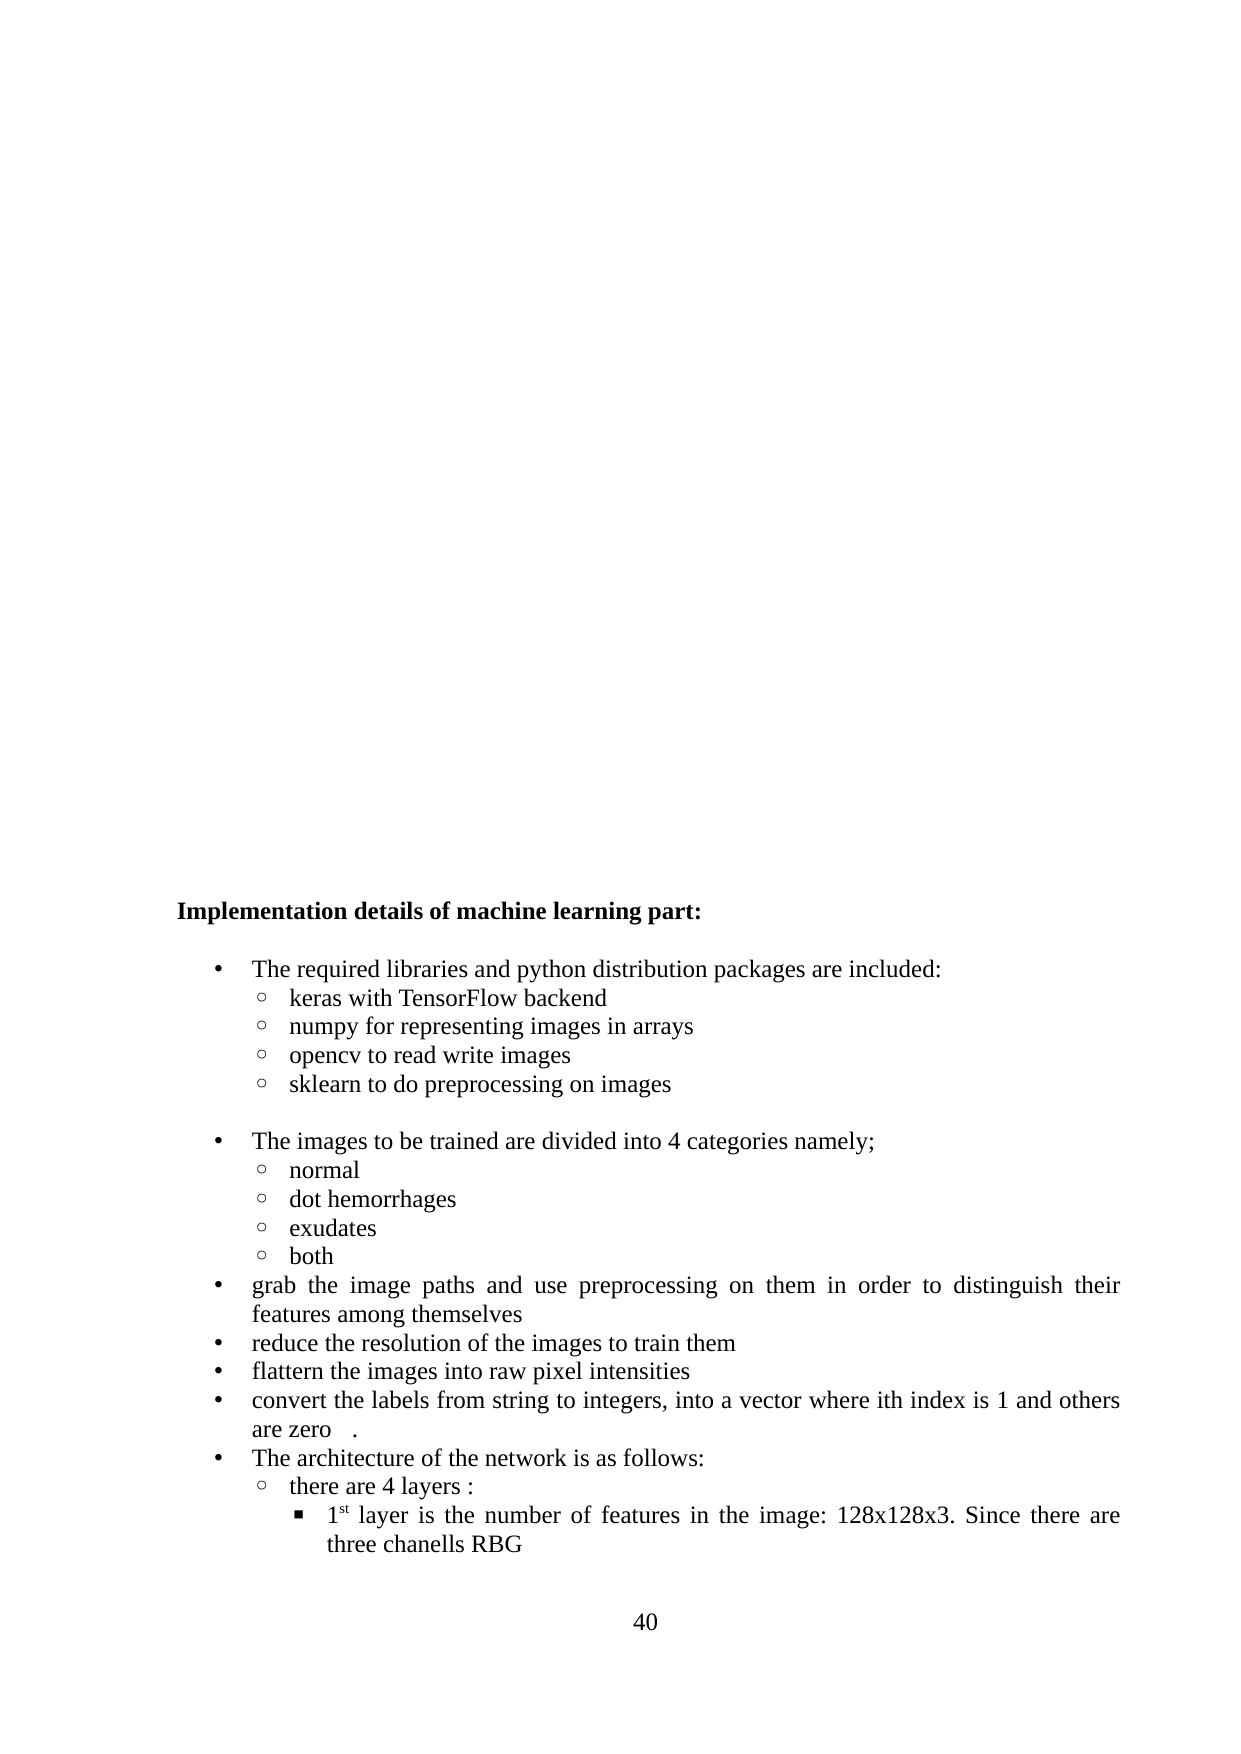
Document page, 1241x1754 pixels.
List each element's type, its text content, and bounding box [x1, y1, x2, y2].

text Implementation details of machine learning part: [177, 896, 1122, 925]
list dot hemorrhages [252, 1184, 1122, 1213]
list The architecture of the network is as follows: [214, 1443, 1122, 1471]
list grab the image paths and use preprocessing on them in order to distinguish their features among themselves [214, 1270, 1122, 1328]
list there are 4 layers : [252, 1471, 1122, 1500]
list reduce the resolution of the images to train them [214, 1328, 1122, 1356]
list normal [252, 1155, 1122, 1184]
list opencv to read write images [252, 1040, 1122, 1069]
list keras with TensorFlow backend [252, 983, 1122, 1011]
list convert the labels from string to integers, into a vector where ith index is 1 and others are zero . [214, 1385, 1122, 1443]
list flattern the images into raw pixel intensities [214, 1356, 1122, 1385]
list 1st layer is the number of features in the image: 128x128x3. Since there are three chanells RBG [289, 1500, 1122, 1558]
list exudates [252, 1213, 1122, 1241]
list both [252, 1241, 1122, 1270]
list sklearn to do preprocessing on images [252, 1069, 1122, 1098]
list The images to be trained are divided into 4 categories namely; [214, 1126, 1122, 1155]
list The required libraries and python distribution packages are included: [214, 954, 1122, 983]
list numpy for representing images in arrays [252, 1011, 1122, 1040]
